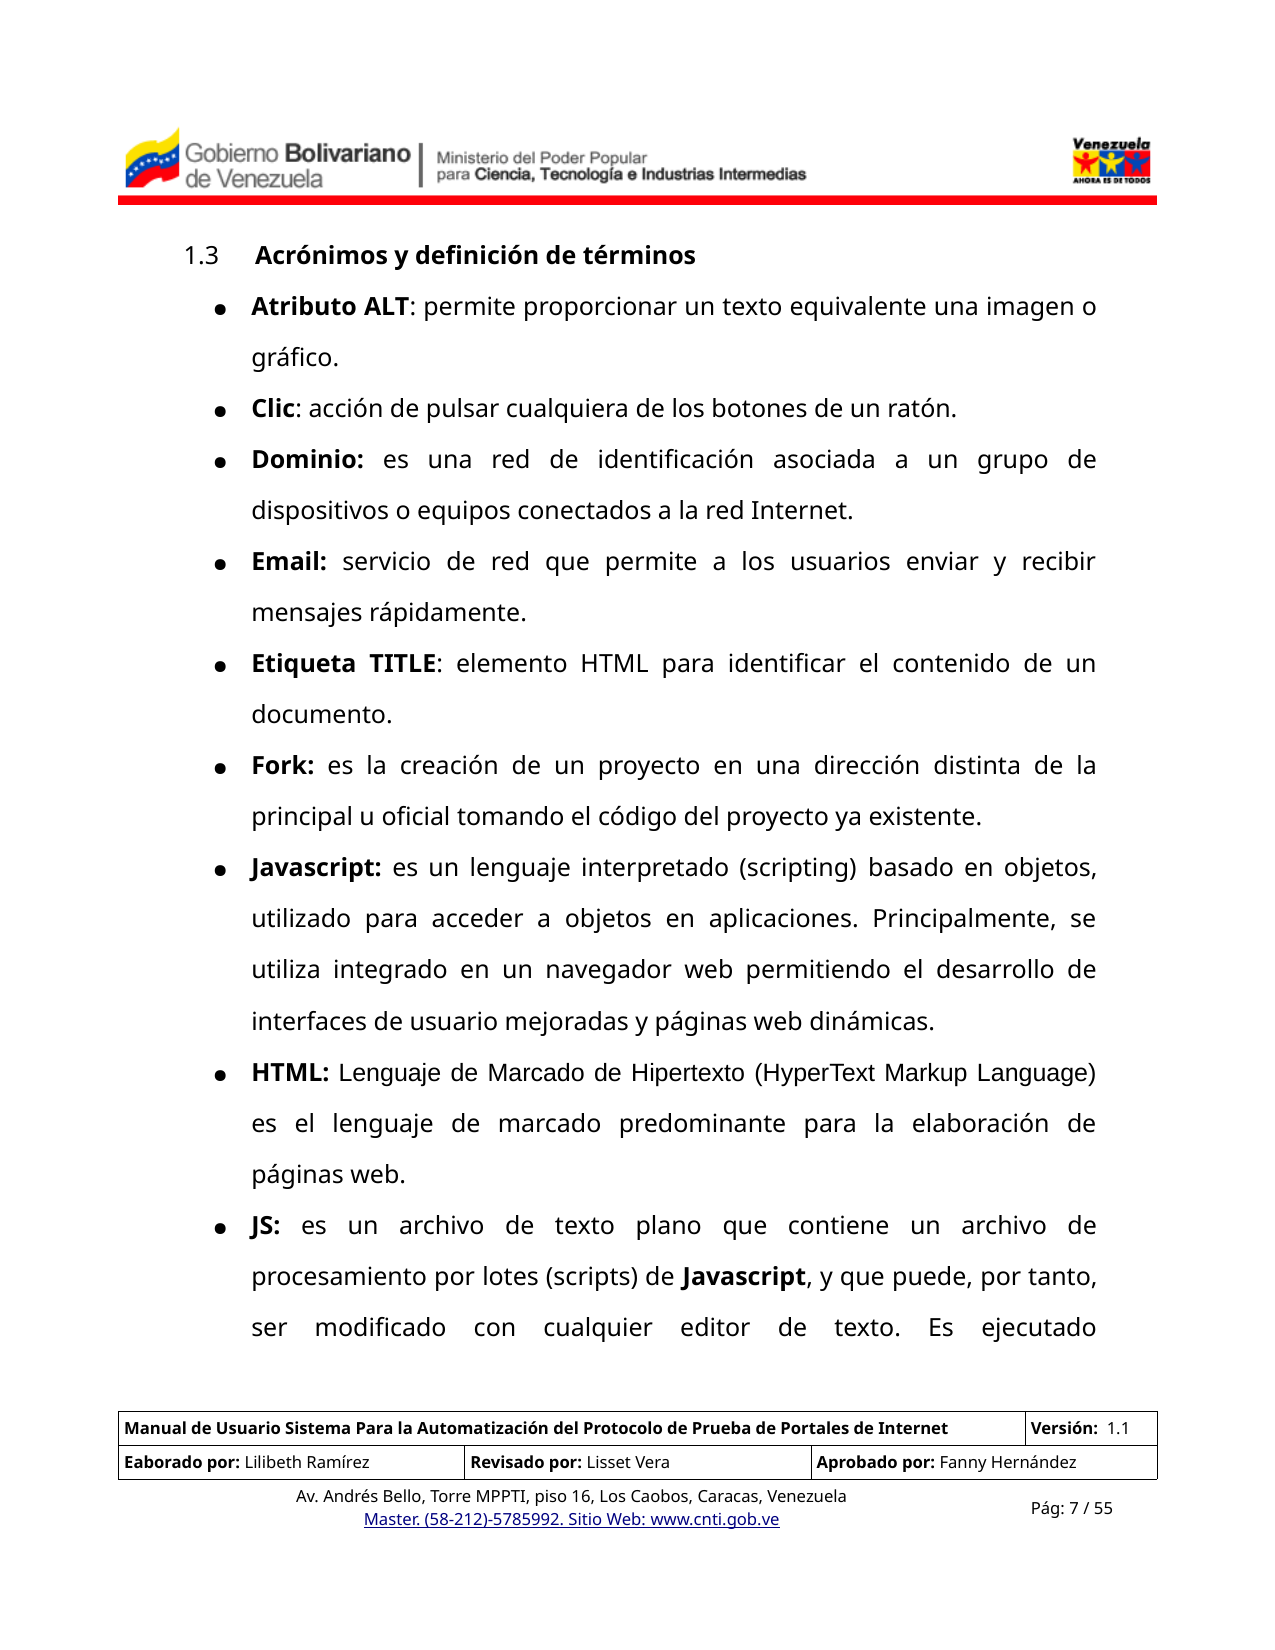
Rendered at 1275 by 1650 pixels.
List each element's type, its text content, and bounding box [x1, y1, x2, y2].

list Javascript: es un lenguaje interpretado (scripting) basado en objetos, utilizado para acceder a objetos en aplicaciones. Principalmente, se utiliza integrado en un navegador web permitiendo el desarrollo de interfaces de usuario mejoradas y páginas web dinámicas. [213, 850, 1098, 1037]
list Fork: es la creación de un proyecto en una dirección distinta de la principal u oficial tomando el código del proyecto ya existente. [213, 748, 1098, 833]
list JS: es un archivo de texto plano que contiene un archivo de procesamiento por lotes (scripts) de Javascript, y que puede, por tanto, ser modificado con cualquier editor de texto. Es ejecutado [213, 1207, 1098, 1343]
list Etiqueta TITLE: elemento HTML para identificar el contenido de un documento. [213, 646, 1098, 731]
list Atributo ALT: permite proporcionar un texto equivalente una imagen o gráfico. [213, 289, 1098, 374]
list HTML: Lenguaje de Marcado de Hipertexto (HyperText Markup Language) es el lenguaje de marcado predominante para la elaboración de páginas web. [213, 1054, 1098, 1190]
list Dominio: es una red de identificación asociada a un grupo de dispositivos o equipos conectados a la red Internet. [213, 442, 1098, 527]
subtitle Acrónimos y definición de términos [118, 238, 1157, 272]
list Clic: acción de pulsar cualquiera de los botones de un ratón. [213, 391, 1098, 425]
list Email: servicio de red que permite a los usuarios enviar y recibir mensajes rápidamente. [213, 544, 1098, 629]
picture [118, 119, 1157, 205]
